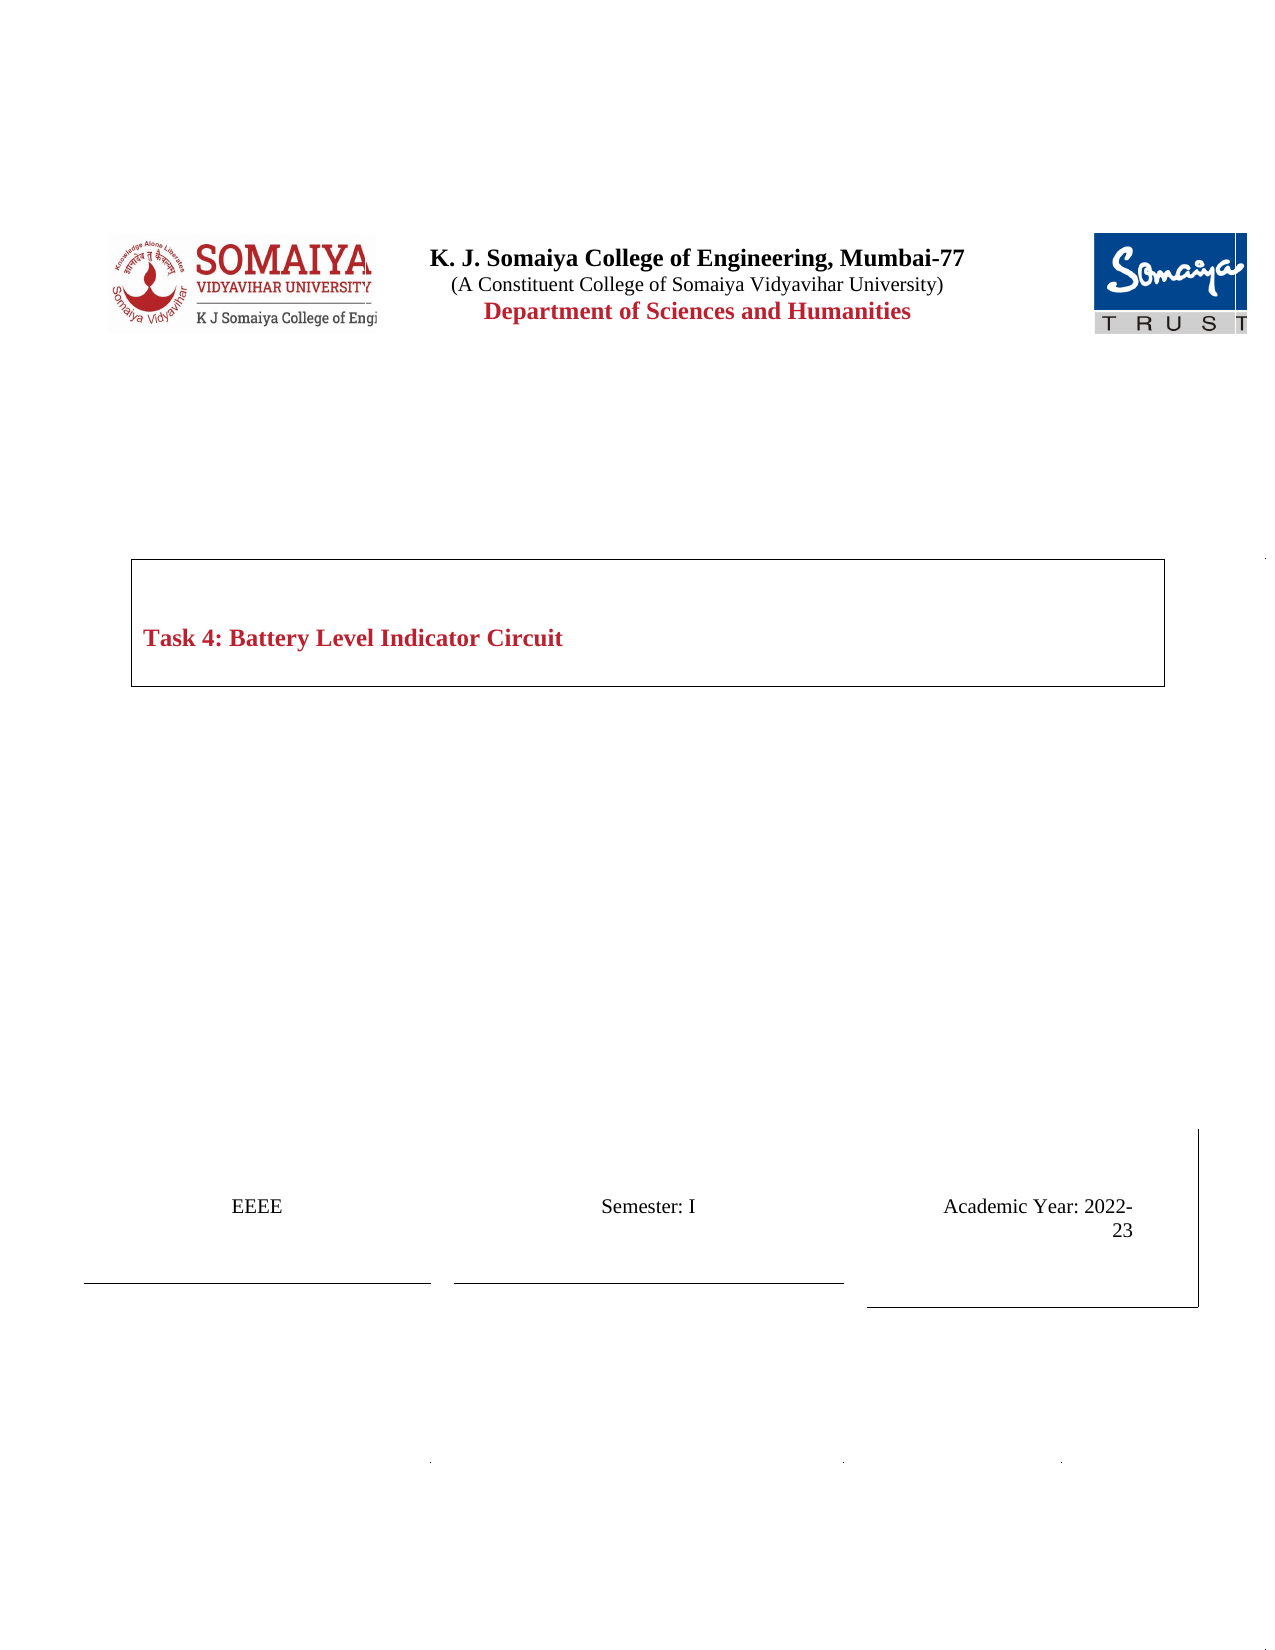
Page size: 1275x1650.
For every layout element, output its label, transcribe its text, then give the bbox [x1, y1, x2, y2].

table_cell Task 1: Voltage division Concept and its verification on breadboard Task 2: Current division Concept Task 3: Turn on an LED and measure its turn-on voltage Task 4: Battery Level Indicator Circuit [132, 560, 1164, 686]
